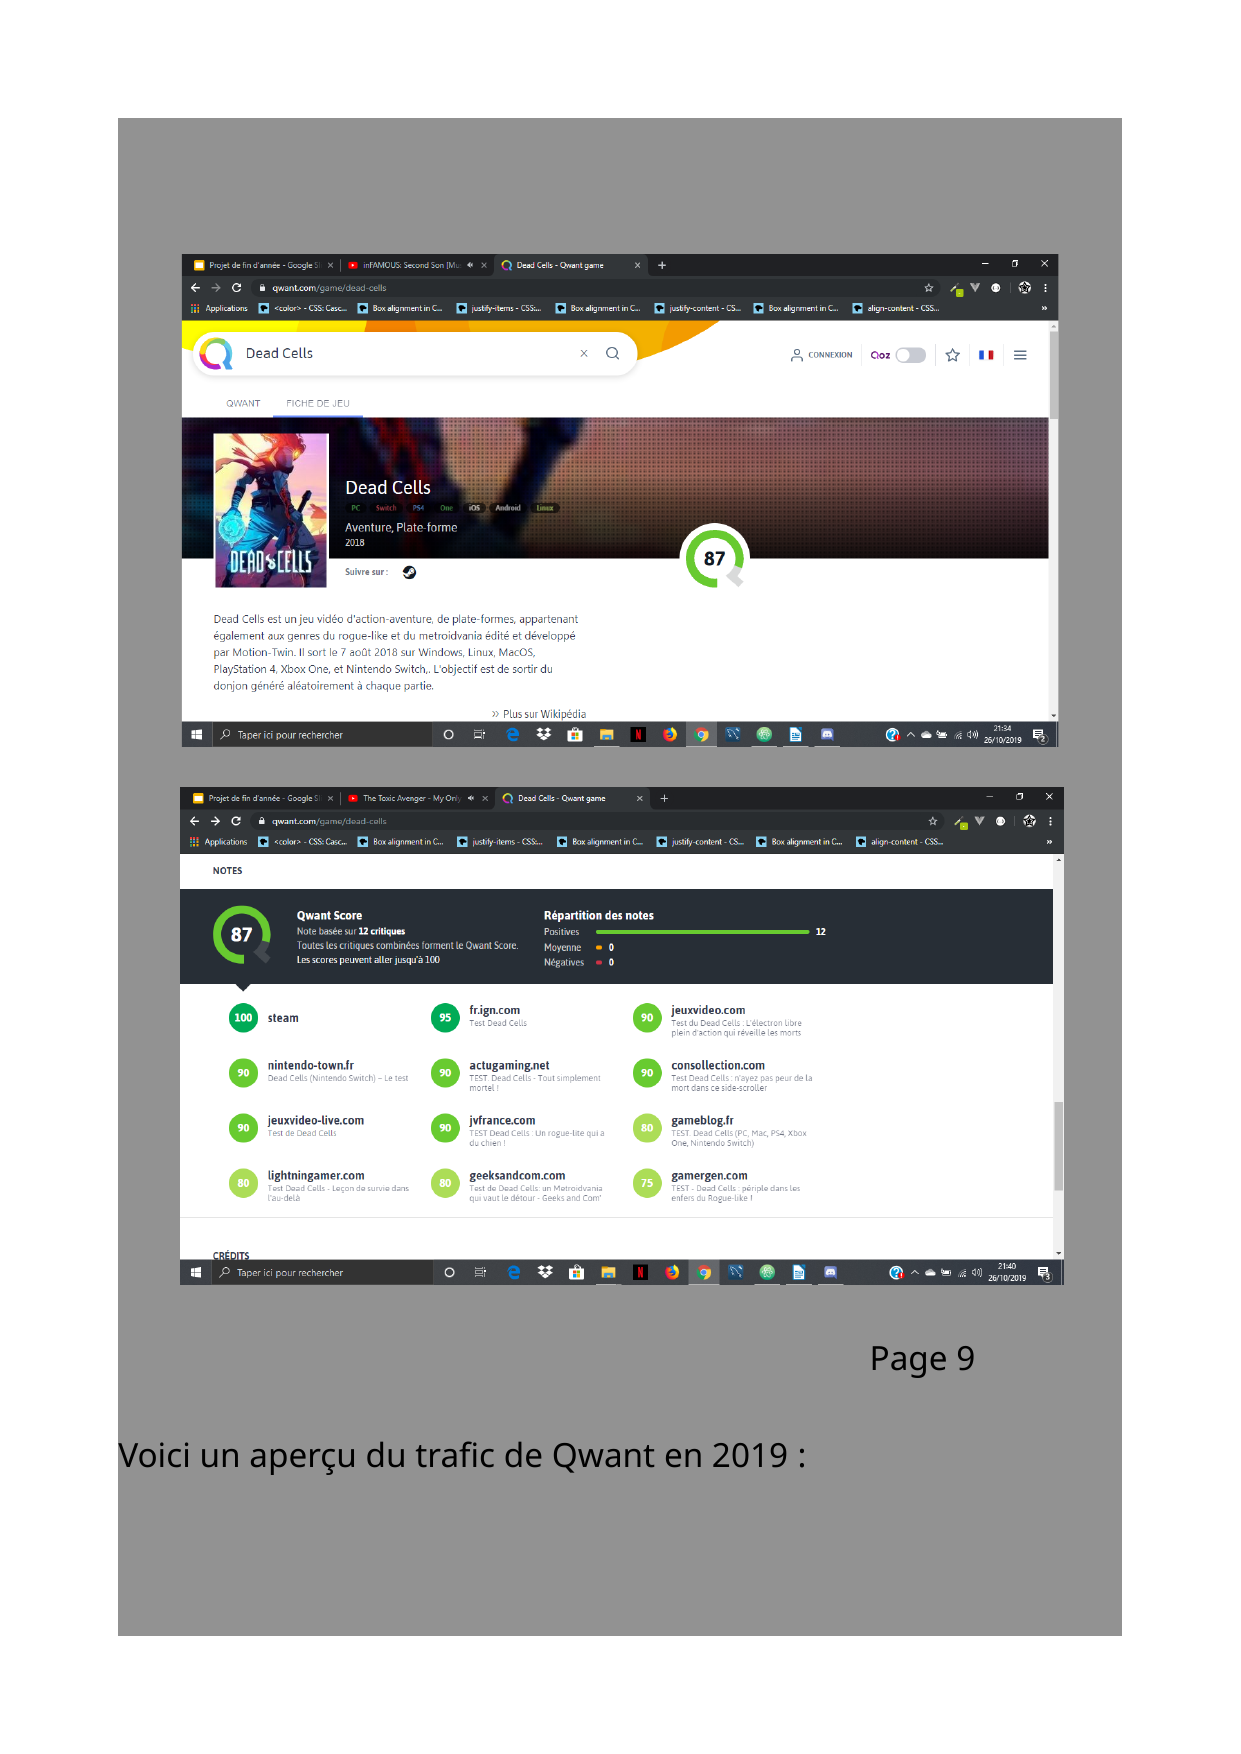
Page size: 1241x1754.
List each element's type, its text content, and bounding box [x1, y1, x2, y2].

text Voici un aperçu du trafic de Qwant en 2019 : [118, 1432, 1122, 1477]
text Page 9 [118, 1330, 1122, 1381]
picture [180, 787, 1064, 1285]
picture [181, 254, 1059, 747]
